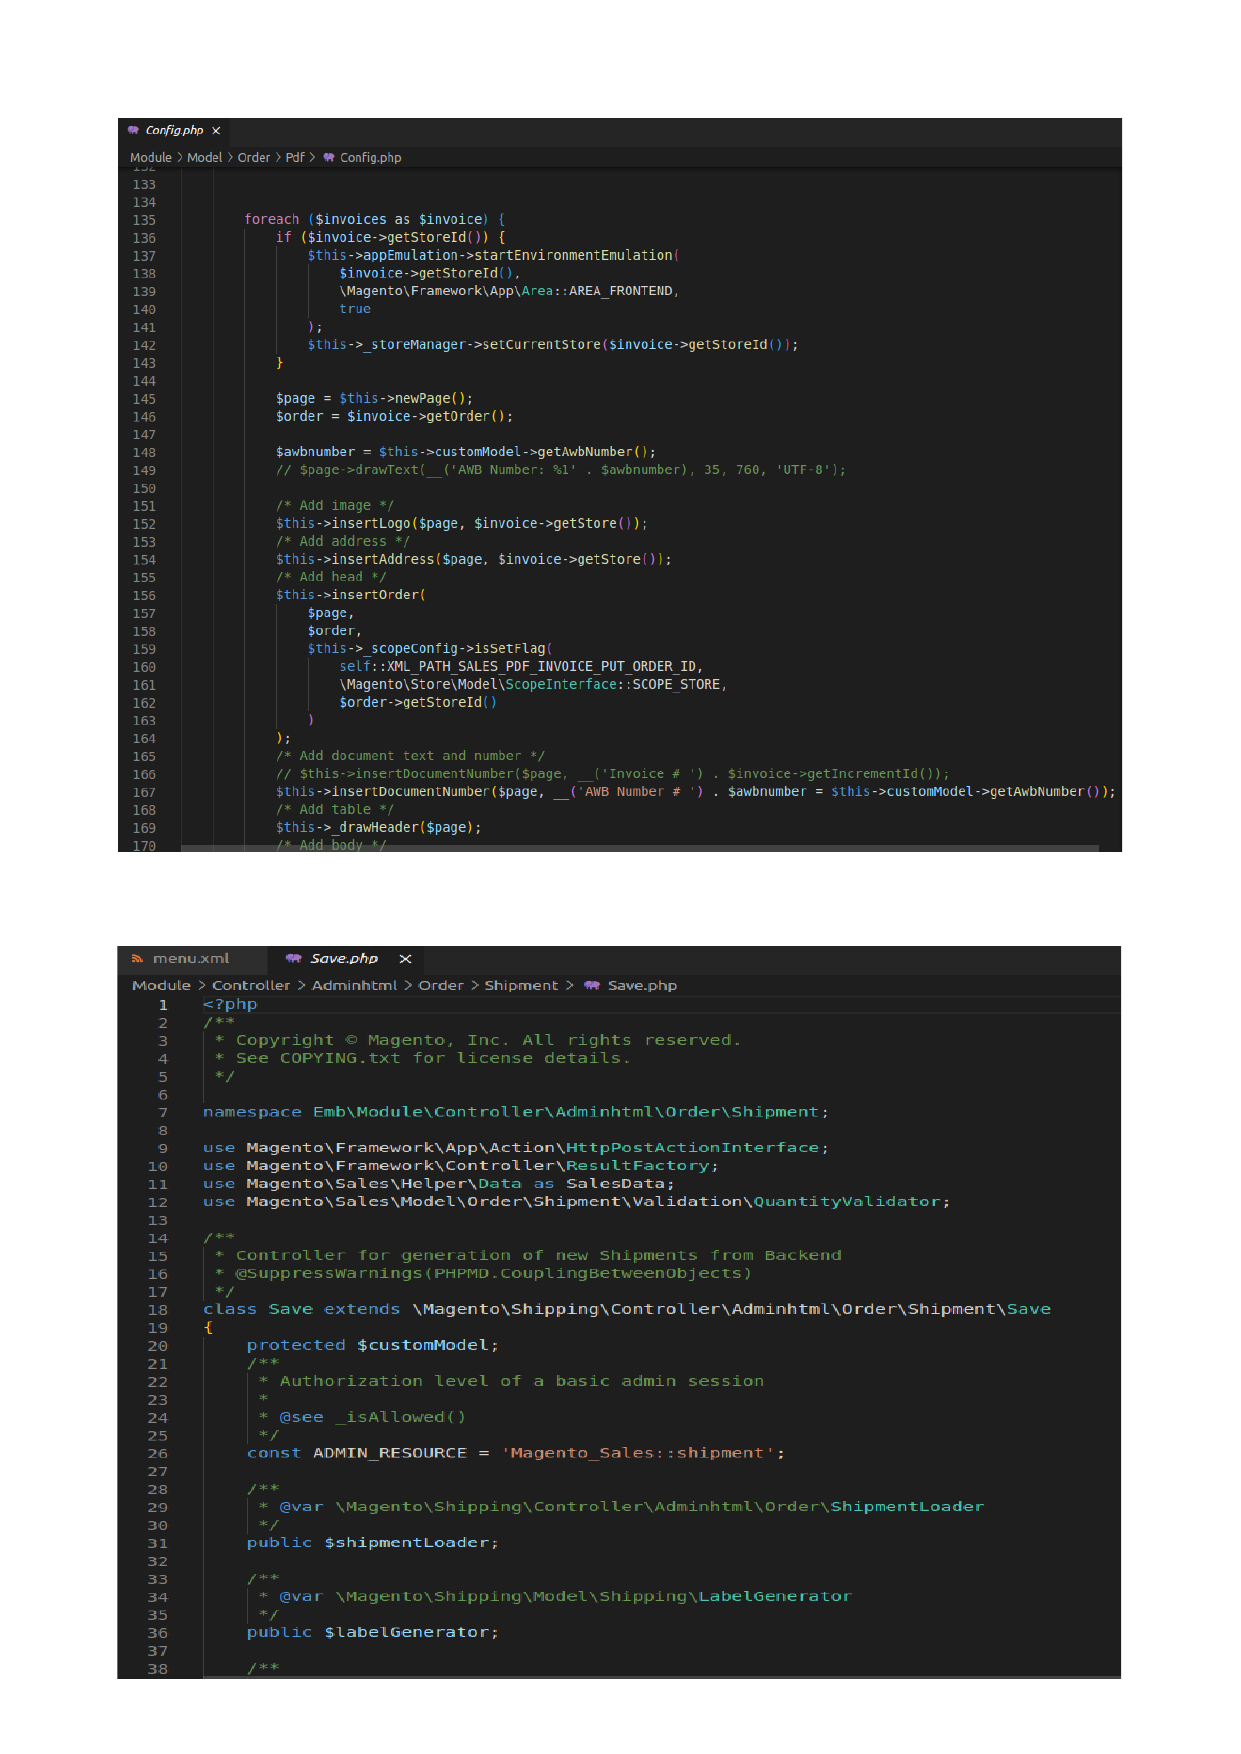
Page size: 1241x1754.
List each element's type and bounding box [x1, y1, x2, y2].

picture [117, 946, 1122, 1679]
picture [118, 118, 1123, 852]
